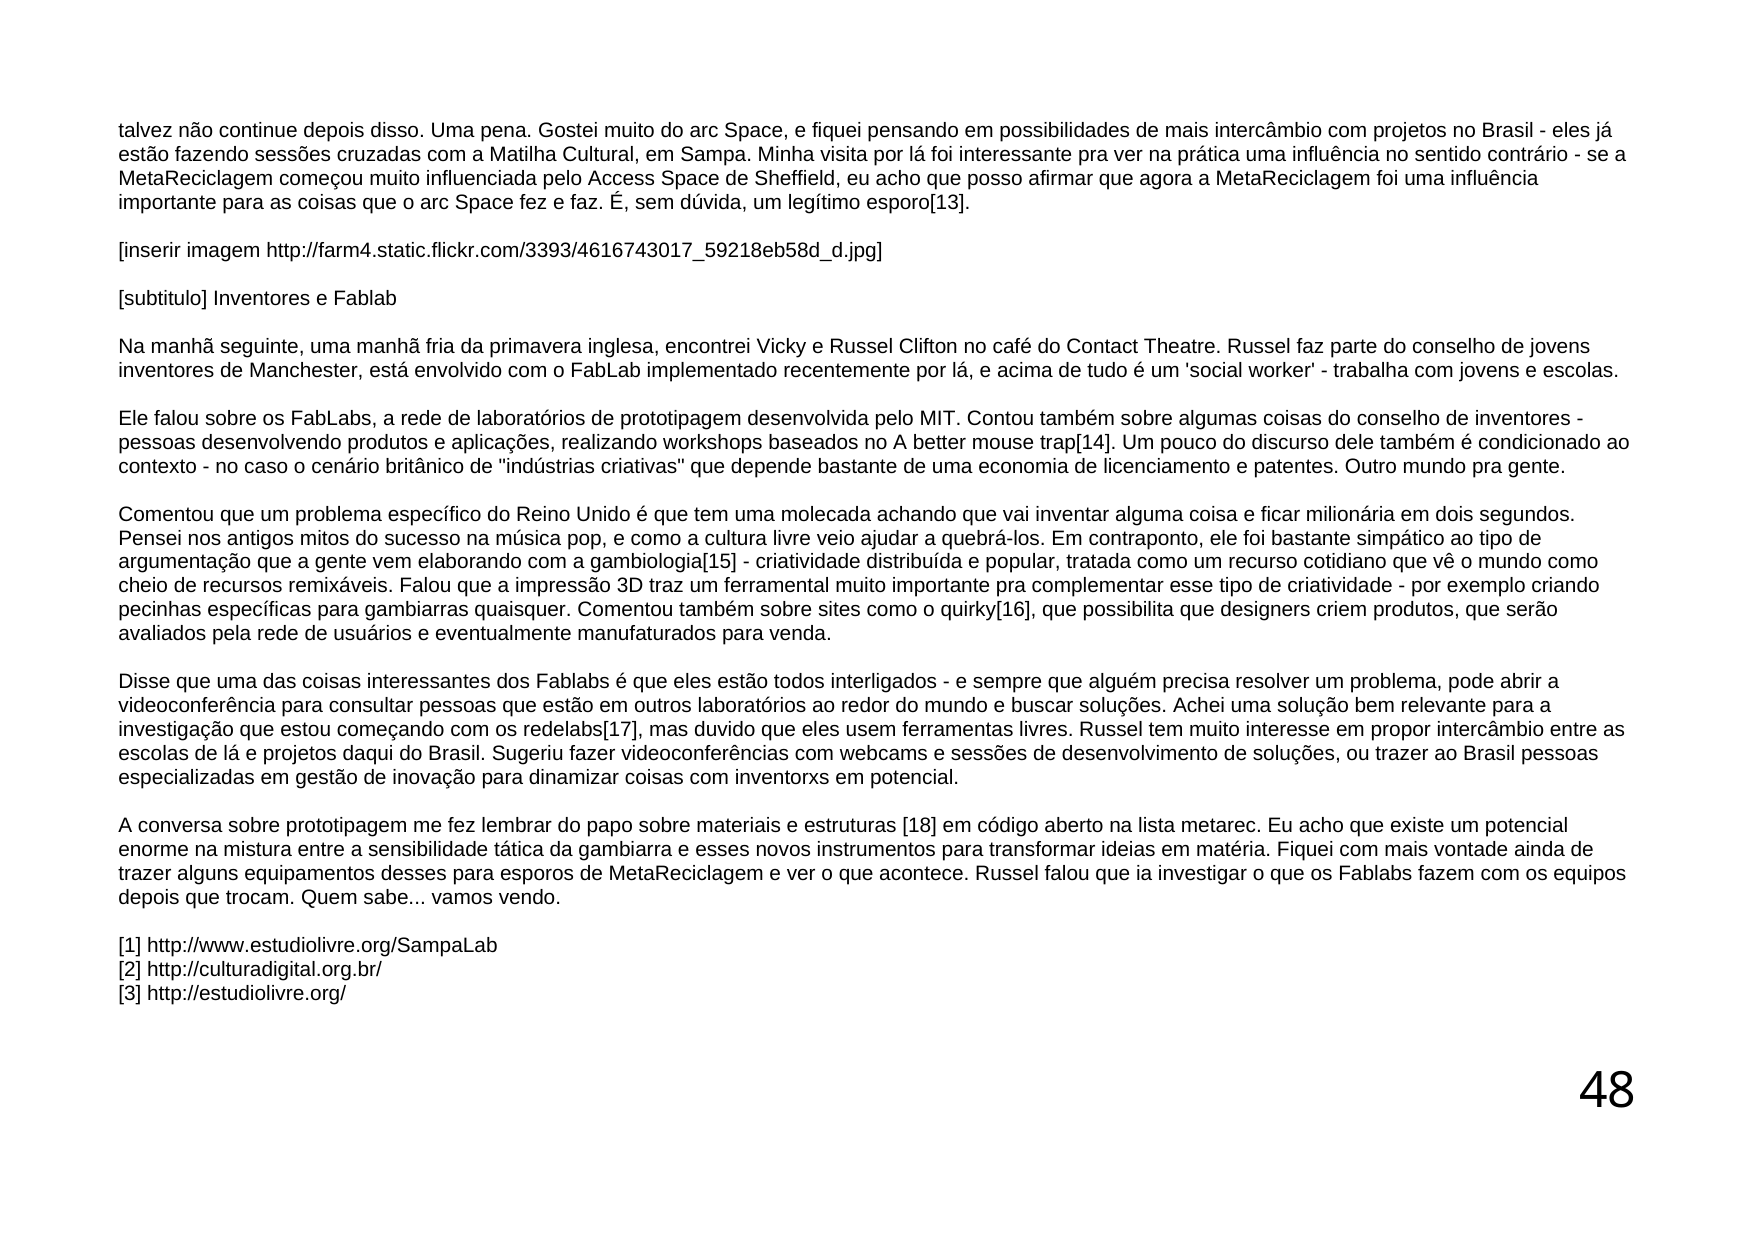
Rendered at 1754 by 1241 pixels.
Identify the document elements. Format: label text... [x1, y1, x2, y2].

text talvez não continue depois disso. Uma pena. Gostei muito do arc Space, e fiquei pensando em possibilidades de mais intercâmbio com projetos no Brasil - eles já estão fazendo sessões cruzadas com a Matilha Cultural, em Sampa. Minha visita por lá foi interessante pra ver na prática uma influência no sentido contrário - se a MetaReciclagem começou muito influenciada pelo Access Space de Sheffield, eu acho que posso afirmar que agora a MetaReciclagem foi uma influência importante para as coisas que o arc Space fez e faz. É, sem dúvida, um legítimo esporo[13]. [118, 118, 1636, 214]
text [2] http://culturadigital.org.br/ [118, 957, 1636, 981]
text [3] http://estudiolivre.org/ [118, 981, 1636, 1004]
text Na manhã seguinte, uma manhã fria da primavera inglesa, encontrei Vicky e Russel Clifton no café do Contact Theatre. Russel faz parte do conselho de jovens inventores de Manchester, está envolvido com o FabLab implementado recentemente por lá, e acima de tudo é um 'social worker' - trabalha com jovens e escolas. [118, 334, 1636, 382]
text [subtitulo] Inventores e Fablab [118, 286, 1636, 310]
text [1] http://www.estudiolivre.org/SampaLab [118, 933, 1636, 957]
text [inserir imagem http://farm4.static.flickr.com/3393/4616743017_59218eb58d_d.jpg] [118, 238, 1636, 262]
text Comentou que um problema específico do Reino Unido é que tem uma molecada achando que vai inventar alguma coisa e ficar milionária em dois segundos. Pensei nos antigos mitos do sucesso na música pop, e como a cultura livre veio ajudar a quebrá-los. Em contraponto, ele foi bastante simpático ao tipo de argumentação que a gente vem elaborando com a gambiologia[15] - criatividade distribuída e popular, tratada como um recurso cotidiano que vê o mundo como cheio de recursos remixáveis. Falou que a impressão 3D traz um ferramental muito importante pra complementar esse tipo de criatividade - por exemplo criando pecinhas específicas para gambiarras quaisquer. Comentou também sobre sites como o quirky[16], que possibilita que designers criem produtos, que serão avaliados pela rede de usuários e eventualmente manufaturados para venda. [118, 501, 1636, 645]
text Ele falou sobre os FabLabs, a rede de laboratórios de prototipagem desenvolvida pelo MIT. Contou também sobre algumas coisas do conselho de inventores - pessoas desenvolvendo produtos e aplicações, realizando workshops baseados no A better mouse trap[14]. Um pouco do discurso dele também é condicionado ao contexto - no caso o cenário britânico de "indústrias criativas" que depende bastante de uma economia de licenciamento e patentes. Outro mundo pra gente. [118, 406, 1636, 477]
text A conversa sobre prototipagem me fez lembrar do papo sobre materiais e estruturas [18] em código aberto na lista metarec. Eu acho que existe um potencial enorme na mistura entre a sensibilidade tática da gambiarra e esses novos instrumentos para transformar ideias em matéria. Fiquei com mais vontade ainda de trazer alguns equipamentos desses para esporos de MetaReciclagem e ver o que acontece. Russel falou que ia investigar o que os Fablabs fazem com os equipos depois que trocam. Quem sabe... vamos vendo. [118, 813, 1636, 909]
text Disse que uma das coisas interessantes dos Fablabs é que eles estão todos interligados - e sempre que alguém precisa resolver um problema, pode abrir a videoconferência para consultar pessoas que estão em outros laboratórios ao redor do mundo e buscar soluções. Achei uma solução bem relevante para a investigação que estou começando com os redelabs[17], mas duvido que eles usem ferramentas livres. Russel tem muito interesse em propor intercâmbio entre as escolas de lá e projetos daqui do Brasil. Sugeriu fazer videoconferências com webcams e sessões de desenvolvimento de soluções, ou trazer ao Brasil pessoas especializadas em gestão de inovação para dinamizar coisas com inventorxs em potencial. [118, 669, 1636, 789]
